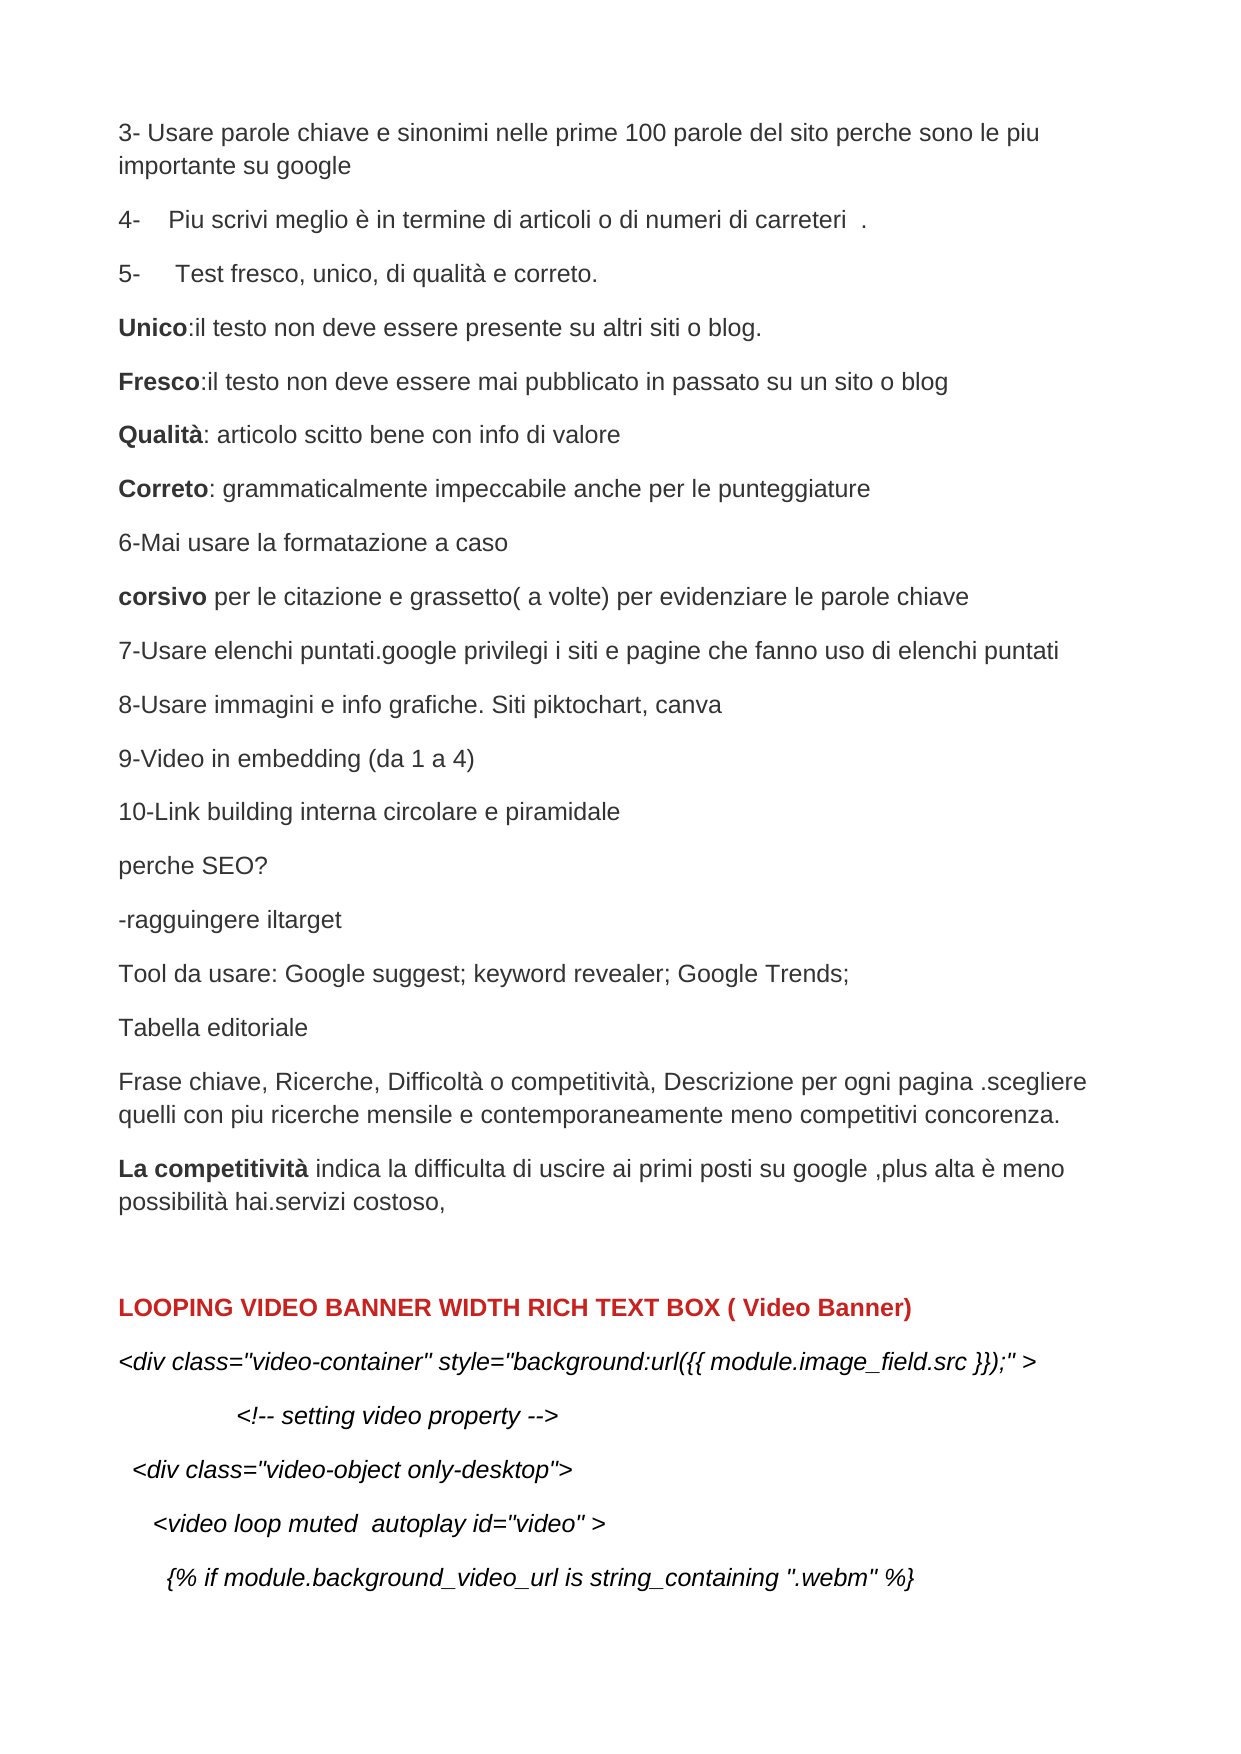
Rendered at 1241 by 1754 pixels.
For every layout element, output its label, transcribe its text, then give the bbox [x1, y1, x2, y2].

text Fresco:il testo non deve essere mai pubblicato in passato su un sito o blog [118, 367, 1122, 395]
text 4- Piu scrivi meglio è in termine di articoli o di numeri di carreteri . [118, 205, 1122, 234]
text La competitività indica la difficulta di uscire ai primi posti su google ,plus alta è meno possibilità hai.servizi costoso, [118, 1153, 1122, 1215]
text corsivo per le citazione e grassetto( a volte) per evidenziare le parole chiave [118, 582, 1122, 611]
text perche SEO? [118, 851, 1122, 880]
text Frase chiave, Ricerche, Difficoltà o competitività, Descrizione per ogni pagina .scegliere quelli con piu ricerche mensile e contemporaneamente meno competitivi concorenza. [118, 1067, 1122, 1128]
text 5- Test fresco, unico, di qualità e correto. [118, 259, 1122, 288]
text Tabella editoriale [118, 1013, 1122, 1042]
text <!-- setting video property --> [118, 1401, 1122, 1430]
text 8-Usare immagini e info grafiche. Siti piktochart, canva [118, 690, 1122, 718]
text {% if module.background_video_url is string_containing ".webm" %} [118, 1563, 1122, 1591]
text -ragguingere iltarget [118, 905, 1122, 934]
text Tool da usare: Google suggest; keyword revealer; Google Trends; [118, 959, 1122, 988]
text 9-Video in embedding (da 1 a 4) [118, 743, 1122, 772]
text <div class="video-object only-desktop"> [118, 1455, 1122, 1484]
text <video loop muted autoplay id="video" > [118, 1509, 1122, 1538]
text 7-Usare elenchi puntati.google privilegi i siti e pagine che fanno uso di elenchi puntati [118, 636, 1122, 664]
text <div class="video-container" style="background:url({{ module.image_field.src }});" > [118, 1347, 1122, 1376]
text Correto: grammaticalmente impeccabile anche per le punteggiature [118, 474, 1122, 503]
text 3- Usare parole chiave e sinonimi nelle prime 100 parole del sito perche sono le piu importante su google [118, 118, 1122, 180]
text LOOPING VIDEO BANNER WIDTH RICH TEXT BOX ( Video Banner) [118, 1293, 1122, 1322]
text Unico:il testo non deve essere presente su altri siti o blog. [118, 313, 1122, 341]
text 6-Mai usare la formatazione a caso [118, 528, 1122, 557]
text 10-Link building interna circolare e piramidale [118, 797, 1122, 826]
text Qualità: articolo scitto bene con info di valore [118, 420, 1122, 449]
